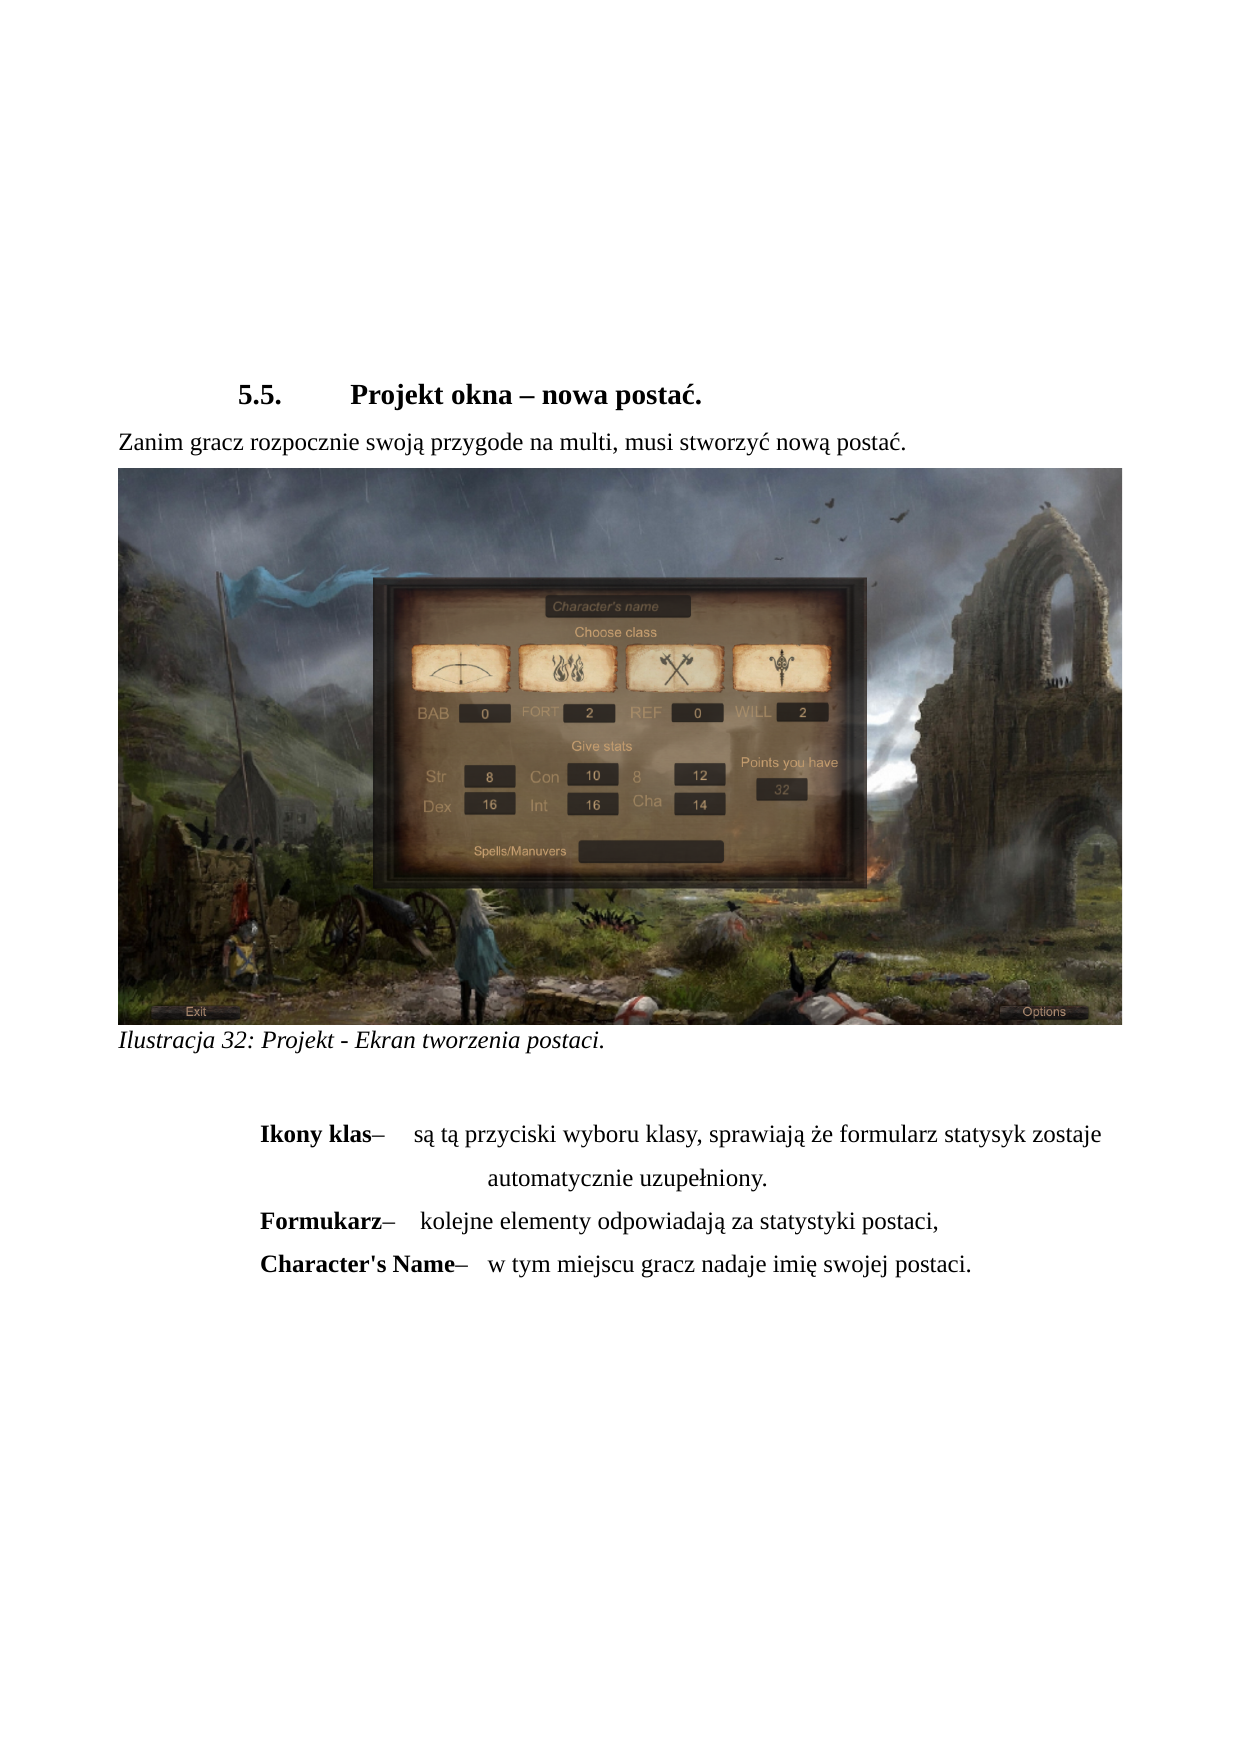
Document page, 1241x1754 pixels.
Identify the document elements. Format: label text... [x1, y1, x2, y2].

text Character's Name– w tym miejscu gracz nadaje imię swojej postaci. [118, 1249, 1122, 1278]
text automatycznie uzupełniony. [118, 1163, 1122, 1191]
text Zanim gracz rozpocznie swoją przygode na multi, musi stworzyć nową postać. [118, 427, 1122, 456]
text Ilustracja 32: Projekt - Ekran tworzenia postaci. [118, 1025, 1122, 1053]
picture [118, 468, 1123, 1025]
list Projekt okna – nowa postać. [231, 377, 1122, 410]
text Ikony klas– są tą przyciski wyboru klasy, sprawiają że formularz statysyk zostaje [118, 1119, 1122, 1148]
text Formukarz– kolejne elementy odpowiadają za statystyki postaci, [118, 1206, 1122, 1234]
